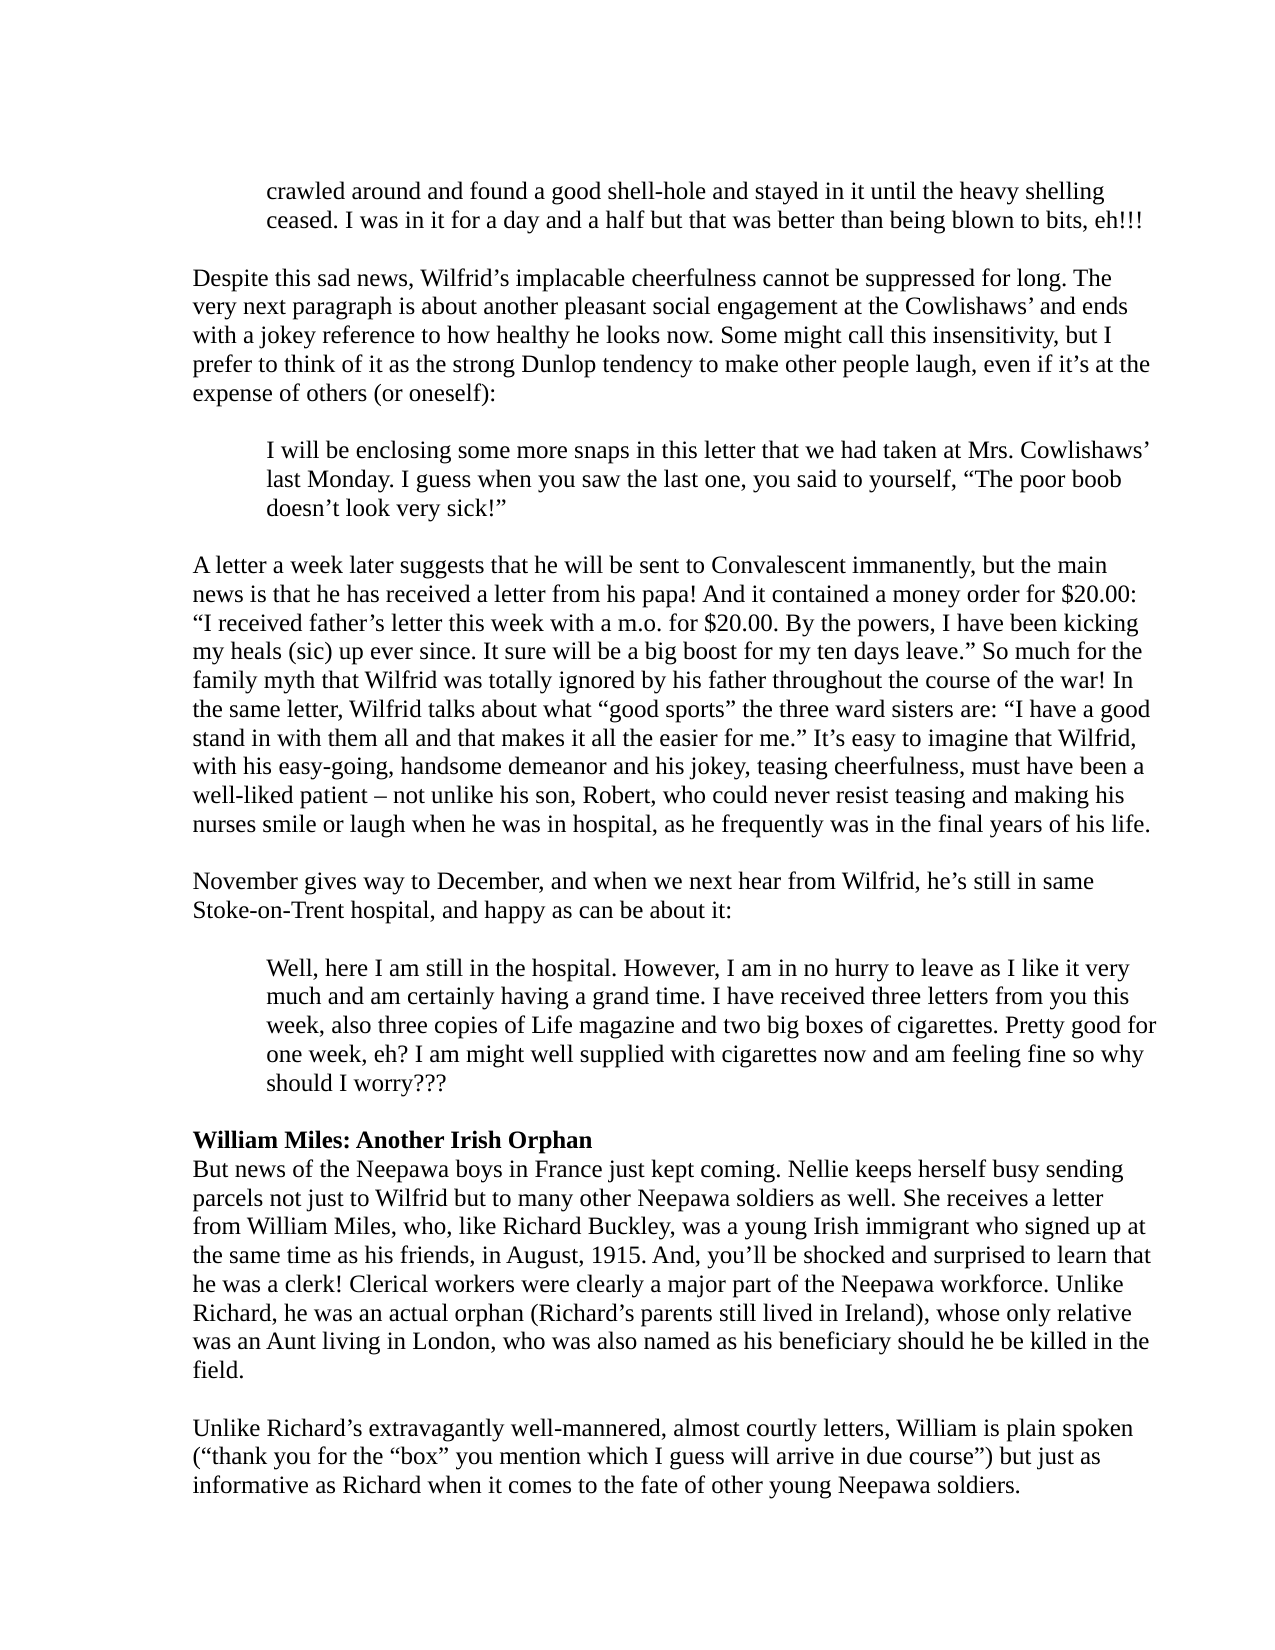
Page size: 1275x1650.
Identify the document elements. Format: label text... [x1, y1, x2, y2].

text crawled around and found a good shell-hole and stayed in it until the heavy shelling ceased. I was in it for a day and a half but that was better than being blown to bits, eh!!! [266, 176, 1158, 234]
text A letter a week later suggests that he will be sent to Convalescent immanently, but the main news is that he has received a letter from his papa! And it contained a money order for $20.00: “I received father’s letter this week with a m.o. for $20.00. By the powers, I have been kicking my heals (sic) up ever since. It sure will be a big boost for my ten days leave.” So much for the family myth that Wilfrid was totally ignored by his father throughout the course of the war! In the same letter, Wilfrid talks about what “good sports” the three ward sisters are: “I have a good stand in with them all and that makes it all the easier for me.” It’s easy to imagine that Wilfrid, with his easy-going, handsome demeanor and his jokey, teasing cheerfulness, must have been a well-liked patient – not unlike his son, Robert, who could never resist teasing and making his nurses smile or laugh when he was in hospital, as he frequently was in the final years of his life. [192, 550, 1158, 838]
text But news of the Neepawa boys in France just kept coming. Nellie keeps herself busy sending parcels not just to Wilfrid but to many other Neepawa soldiers as well. She receives a letter from William Miles, who, like Richard Buckley, was a young Irish immigrant who signed up at the same time as his friends, in August, 1915. And, you’ll be shocked and surprised to learn that he was a clerk! Clerical workers were clearly a major part of the Neepawa workforce. Unlike Richard, he was an actual orphan (Richard’s parents still lived in Ireland), whose only relative was an Aunt living in London, who was also named as his beneficiary should he be killed in the field. [192, 1154, 1158, 1384]
text William Miles: Another Irish Orphan [192, 1125, 1158, 1154]
text Despite this sad news, Wilfrid’s implacable cheerfulness cannot be suppressed for long. The very next paragraph is about another pleasant social engagement at the Cowlishaws’ and ends with a jokey reference to how healthy he looks now. Some might call this insensitivity, but I prefer to think of it as the strong Dunlop tendency to make other people laugh, even if it’s at the expense of others (or oneself): [192, 263, 1158, 406]
text Well, here I am still in the hospital. However, I am in no hurry to leave as I like it very much and am certainly having a grand time. I have received three letters from you this week, also three copies of Life magazine and two big boxes of cigarettes. Pretty good for one week, eh? I am might well supplied with cigarettes now and am feeling fine so why should I worry??? [266, 953, 1158, 1096]
text I will be enclosing some more snaps in this letter that we had taken at Mrs. Cowlishaws’ last Monday. I guess when you saw the last one, you said to yourself, “The poor boob doesn’t look very sick!” [266, 435, 1158, 521]
text November gives way to December, and when we next hear from Wilfrid, he’s still in same Stoke-on-Trent hospital, and happy as can be about it: [192, 866, 1158, 924]
text Unlike Richard’s extravagantly well-mannered, almost courtly letters, William is plain spoken (“thank you for the “box” you mention which I guess will arrive in due course”) but just as informative as Richard when it comes to the fate of other young Neepawa soldiers. [192, 1413, 1158, 1499]
